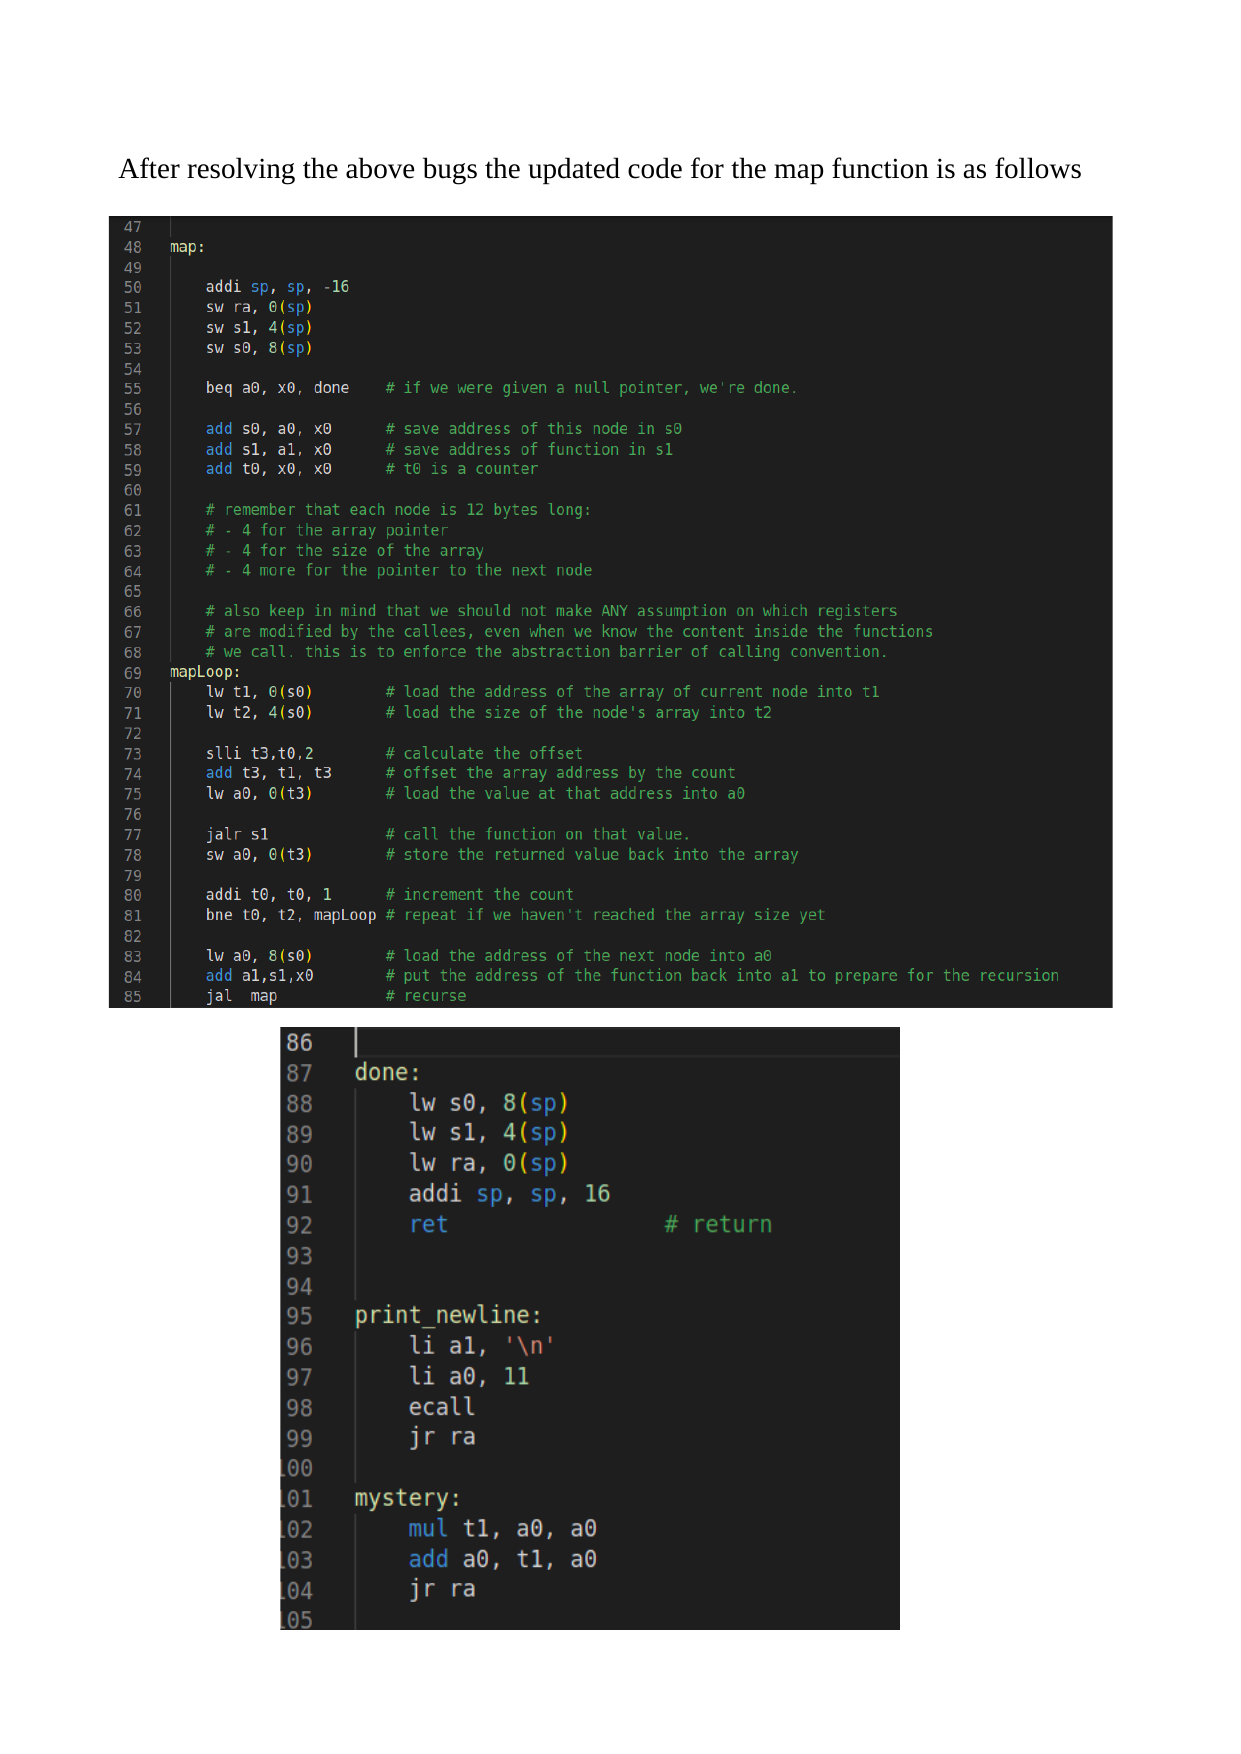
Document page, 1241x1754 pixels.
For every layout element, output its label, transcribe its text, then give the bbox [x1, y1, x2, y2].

picture [108, 216, 1113, 1008]
text After resolving the above bugs the updated code for the map function is as follows [118, 152, 1122, 185]
picture [280, 1027, 900, 1630]
